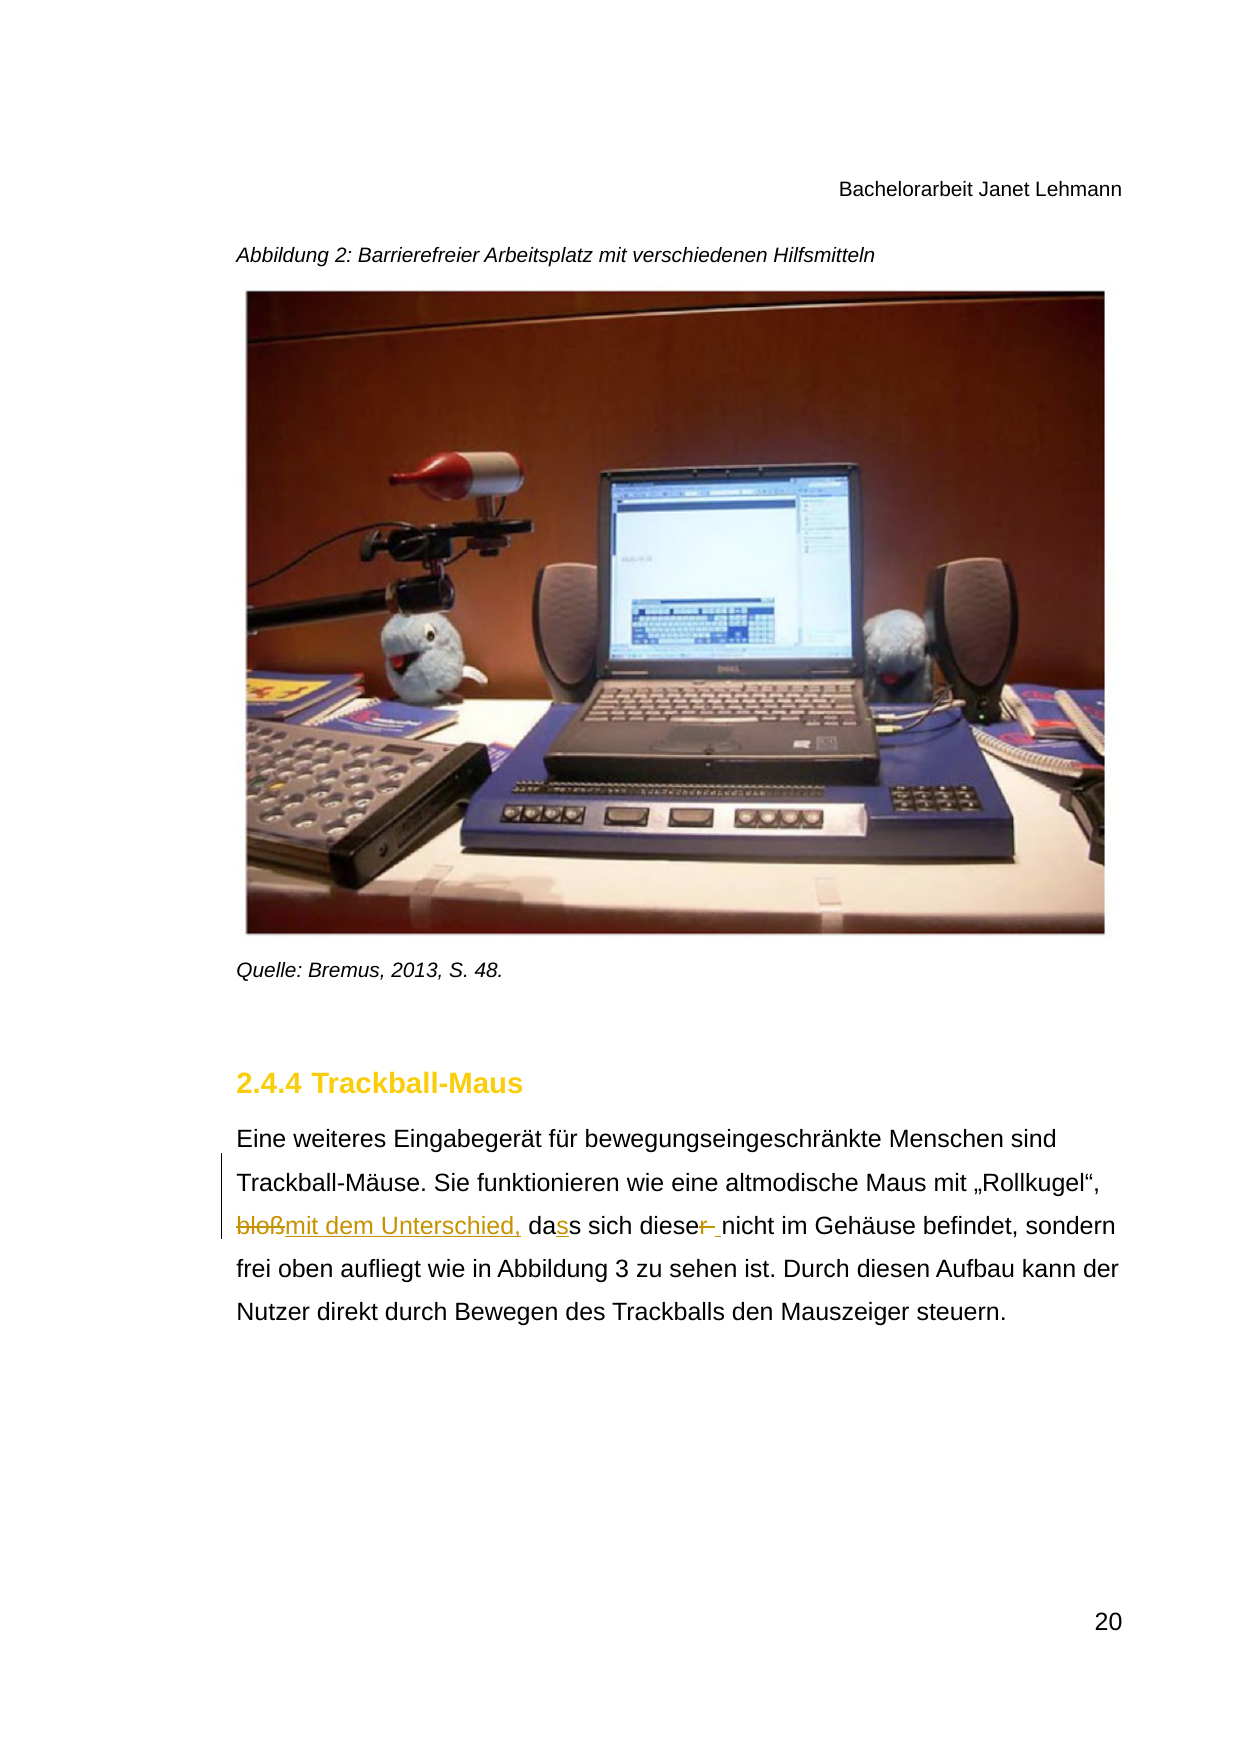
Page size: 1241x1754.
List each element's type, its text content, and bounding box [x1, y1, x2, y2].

text Eine weiteres Eingabegerät für bewegungseingeschränkte Menschen sind Trackball-Mäuse. Sie funktionieren wie eine altmodische Maus mit „Rollkugel“, mit dem Unterschied, dass sich diese nicht im Gehäuse befindet, sondern frei oben aufliegt wie in Abbildung 3 zu sehen ist. Durch diesen Aufbau kann der Nutzer direkt durch Bewegen des Trackballs den Mauszeiger steuern. [236, 1124, 1122, 1326]
picture [236, 279, 1123, 953]
subtitle Trackball-Maus [236, 1066, 1122, 1099]
text Abbildung 2: Barrierefreier Arbeitsplatz mit verschiedenen Hilfsmitteln [236, 243, 1122, 279]
text Quelle: Bremus, 2013, S. 48. [236, 953, 1122, 981]
